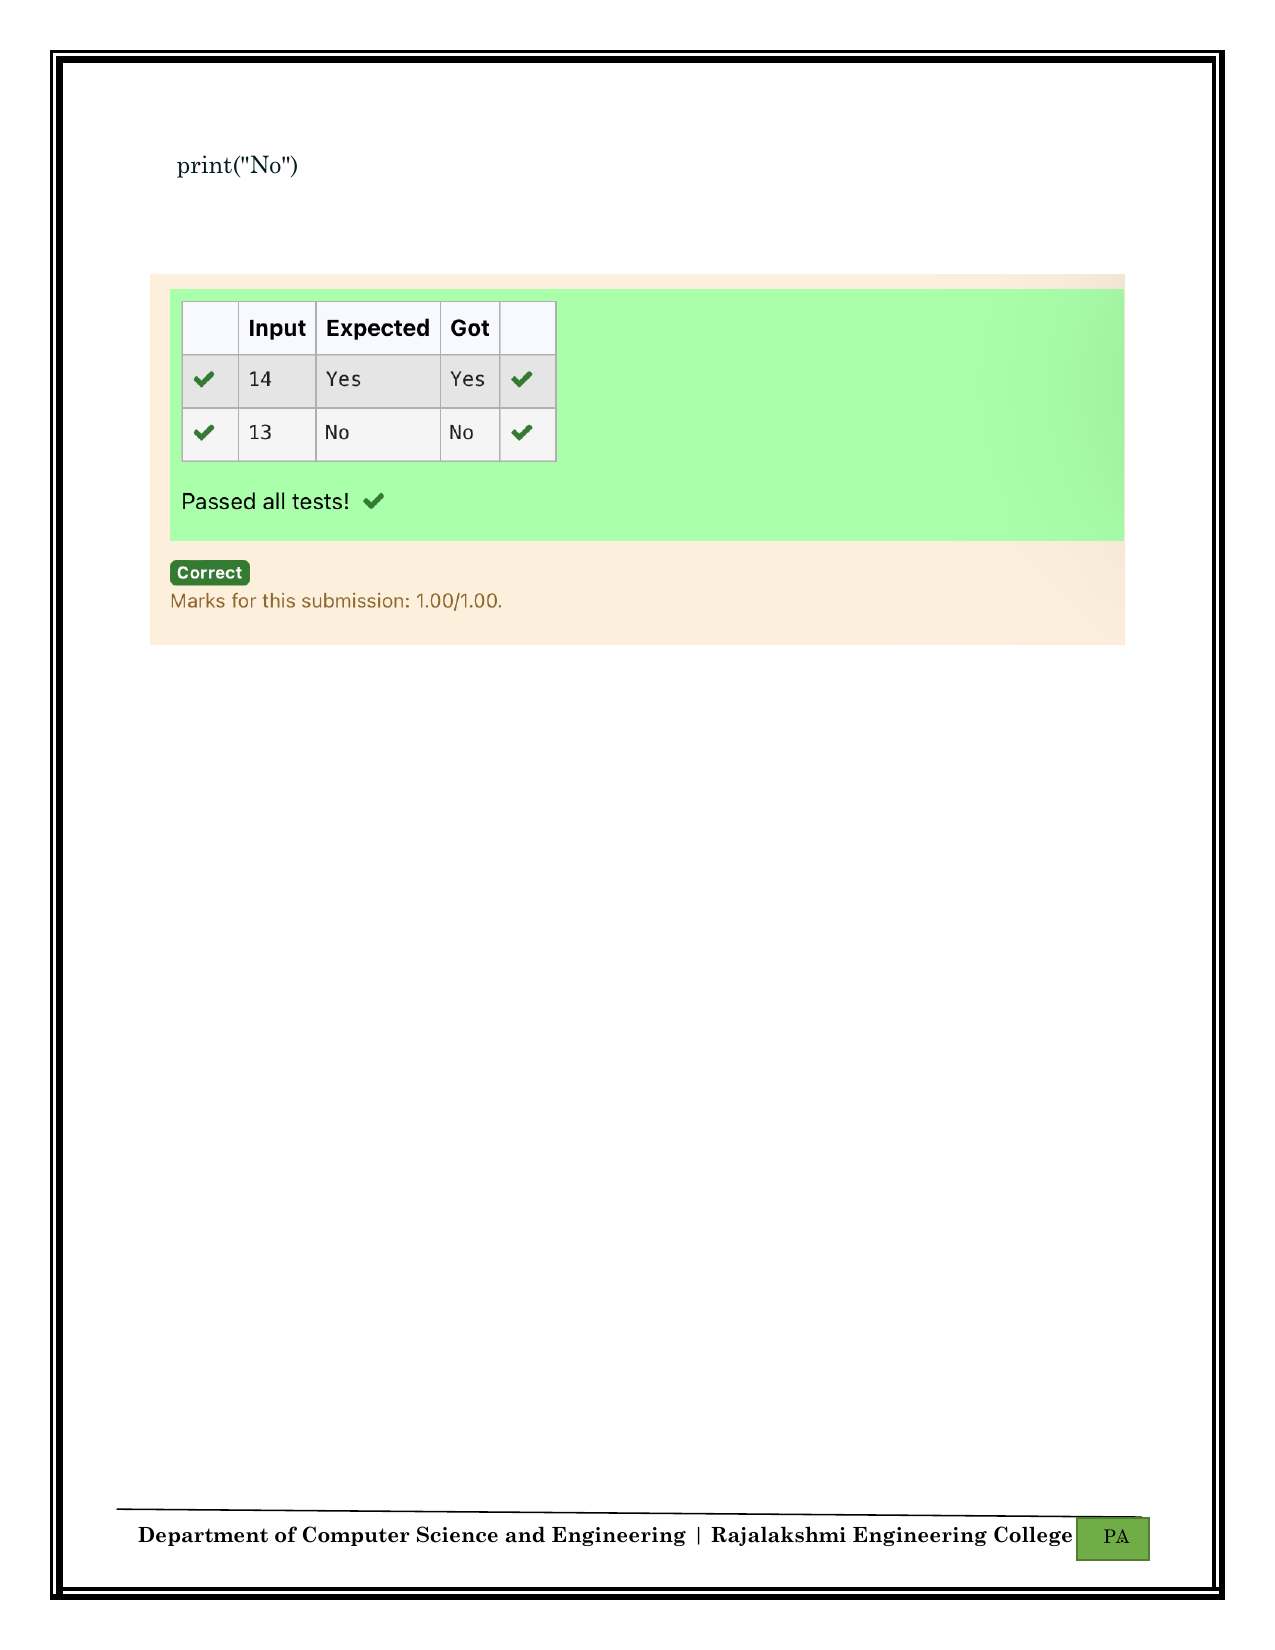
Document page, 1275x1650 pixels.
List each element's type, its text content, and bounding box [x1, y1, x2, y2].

picture [150, 274, 1125, 649]
text print("No") [150, 150, 1125, 179]
